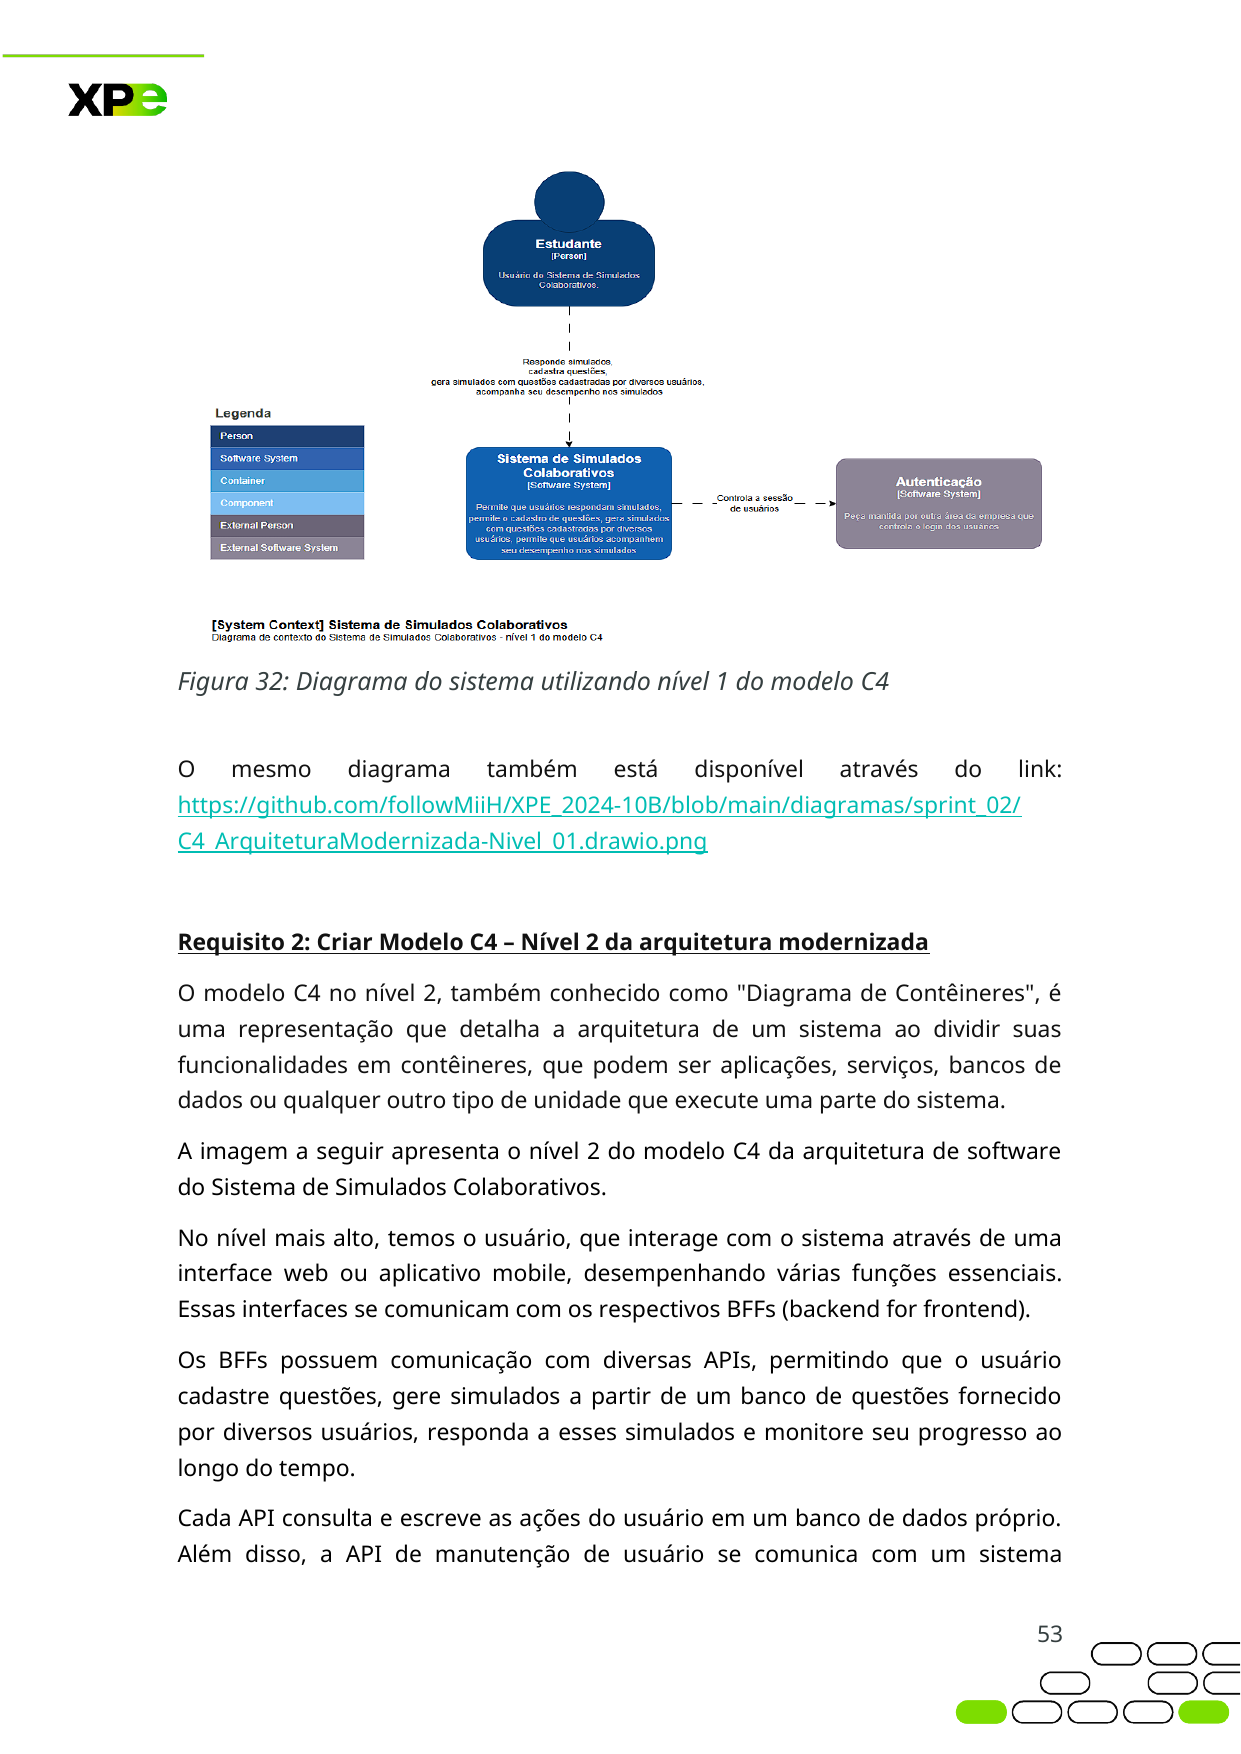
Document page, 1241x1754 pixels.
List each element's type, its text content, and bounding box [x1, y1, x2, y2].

picture [177, 160, 1063, 652]
text A imagem a seguir apresenta o nível 2 do modelo C4 da arquitetura de software do Sistema de Simulados Colaborativos. [177, 1135, 1063, 1202]
text O mesmo diagrama também está disponível através do link: https://github.com/followMiiH/XPE_2024-10B/blob/main/diagramas/sprint_02/C4_ArquiteturaModernizada-Nivel_01.drawio.png [177, 753, 1063, 856]
picture [2, 51, 205, 148]
text Figura 32: Diagrama do sistema utilizando nível 1 do modelo C4 [177, 652, 1063, 698]
text No nível mais alto, temos o usuário, que interage com o sistema através de uma interface web ou aplicativo mobile, desempenhando várias funções essenciais. Essas interfaces se comunicam com os respectivos BFFs (backend for frontend). [177, 1221, 1063, 1324]
text Requisito 2: Criar Modelo C4 – Nível 2 da arquitetura modernizada [177, 926, 1063, 957]
text Os BFFs possuem comunicação com diversas APIs, permitindo que o usuário cadastre questões, gere simulados a partir de um banco de questões fornecido por diversos usuários, responda a esses simulados e monitore seu progresso ao longo do tempo. [177, 1344, 1063, 1483]
text O modelo C4 no nível 2, também conhecido como "Diagrama de Contêineres", é uma representação que detalha a arquitetura de um sistema ao dividir suas funcionalidades em contêineres, que podem ser aplicações, serviços, bancos de dados ou qualquer outro tipo de unidade que execute uma parte do sistema. [177, 977, 1063, 1116]
text Cada API consulta e escreve as ações do usuário em um banco de dados próprio. Além disso, a API de manutenção de usuário se comunica com um sistema [177, 1502, 1063, 1569]
picture [955, 1642, 1241, 1724]
